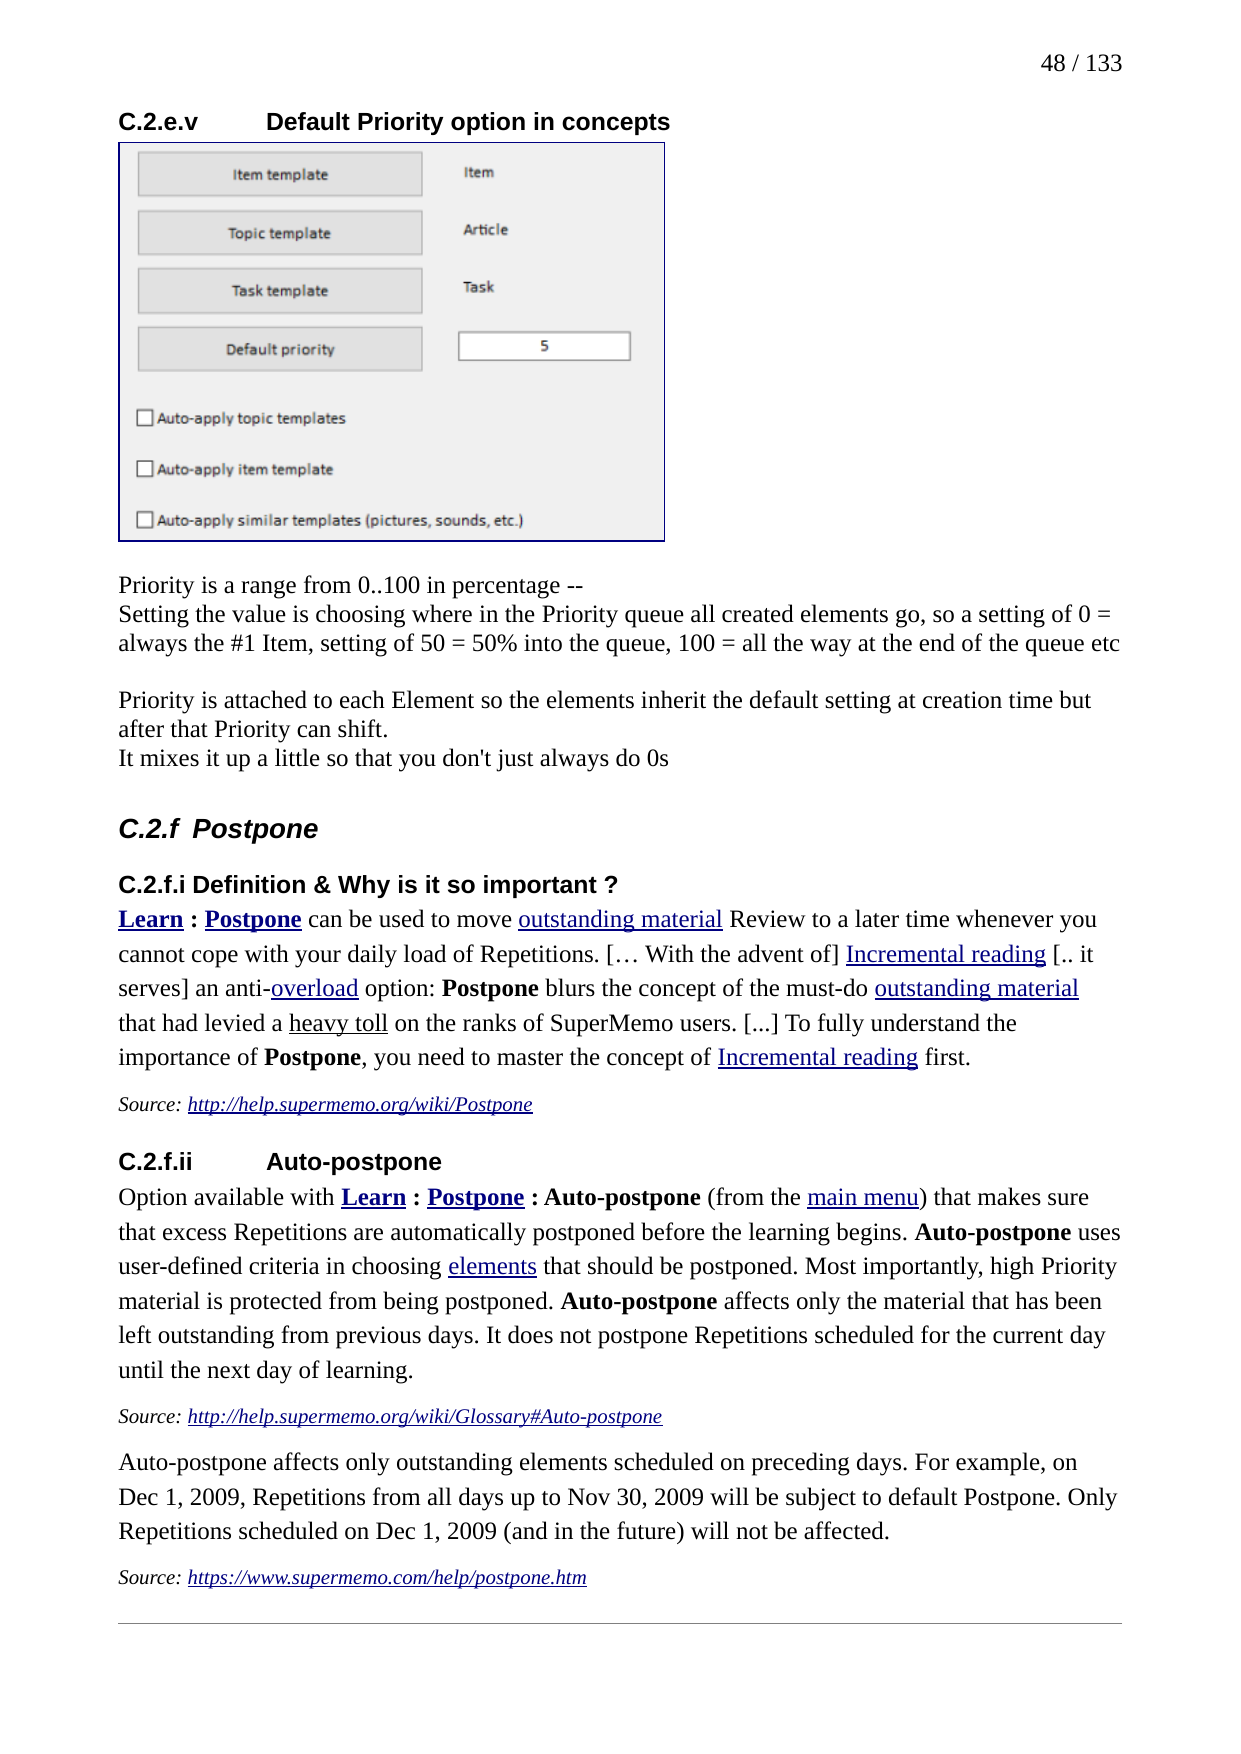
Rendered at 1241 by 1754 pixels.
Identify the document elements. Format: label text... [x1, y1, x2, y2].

subtitle Postpone [118, 813, 1122, 845]
text It mixes it up a little so that you don't just always do 0s [118, 743, 1122, 772]
text Source: http://help.supermemo.org/wiki/Glossary#Auto-postpone [118, 1404, 1122, 1428]
text Source: http://help.supermemo.org/wiki/Postpone [118, 1092, 1122, 1116]
picture [120, 143, 664, 540]
text Setting the value is choosing where in the Priority queue all created elements go, so a setting of 0 = always the #1 Item, setting of 50 = 50% into the queue, 100 = all the way at the end of the queue etc [118, 599, 1122, 657]
text Priority is attached to each Element so the elements inherit the default setting at creation time but after that Priority can shift. [118, 685, 1122, 743]
text Auto-postpone affects only outstanding elements scheduled on preceding days. For example, on Dec 1, 2009, Repetitions from all days up to Nov 30, 2009 will be subject to default Postpone. Only Repetitions scheduled on Dec 1, 2009 (and in the future) will not be affected. [118, 1447, 1122, 1545]
text Priority is a range from 0..100 in percentage -- [118, 570, 1122, 599]
subtitle Auto-postpone [118, 1147, 1122, 1176]
subtitle Default Priority option in concepts [118, 107, 1122, 135]
text Source: https://www.supermemo.com/help/postpone.htm [118, 1565, 1122, 1589]
text Learn : Postpone can be used to move outstanding material Review to a later time whenever you cannot cope with your daily load of Repetitions. [… With the advent of] Incremental reading [.. it serves] an anti-overload option: Postpone blurs the concept of the must-do outstanding material that had levied a heavy toll on the ranks of SuperMemo users. [...] To fully understand the importance of Postpone, you need to master the concept of Incremental reading first. [118, 904, 1122, 1071]
subtitle Definition & Why is it so important ? [118, 870, 1122, 898]
text Option available with Learn : Postpone : Auto-postpone (from the main menu) that makes sure that excess Repetitions are automatically postponed before the learning begins. Auto-postpone uses user-defined criteria in choosing elements that should be postponed. Most importantly, high Priority material is protected from being postponed. Auto-postpone affects only the material that has been left outstanding from previous days. It does not postpone Repetitions scheduled for the current day until the next day of learning. [118, 1182, 1122, 1383]
